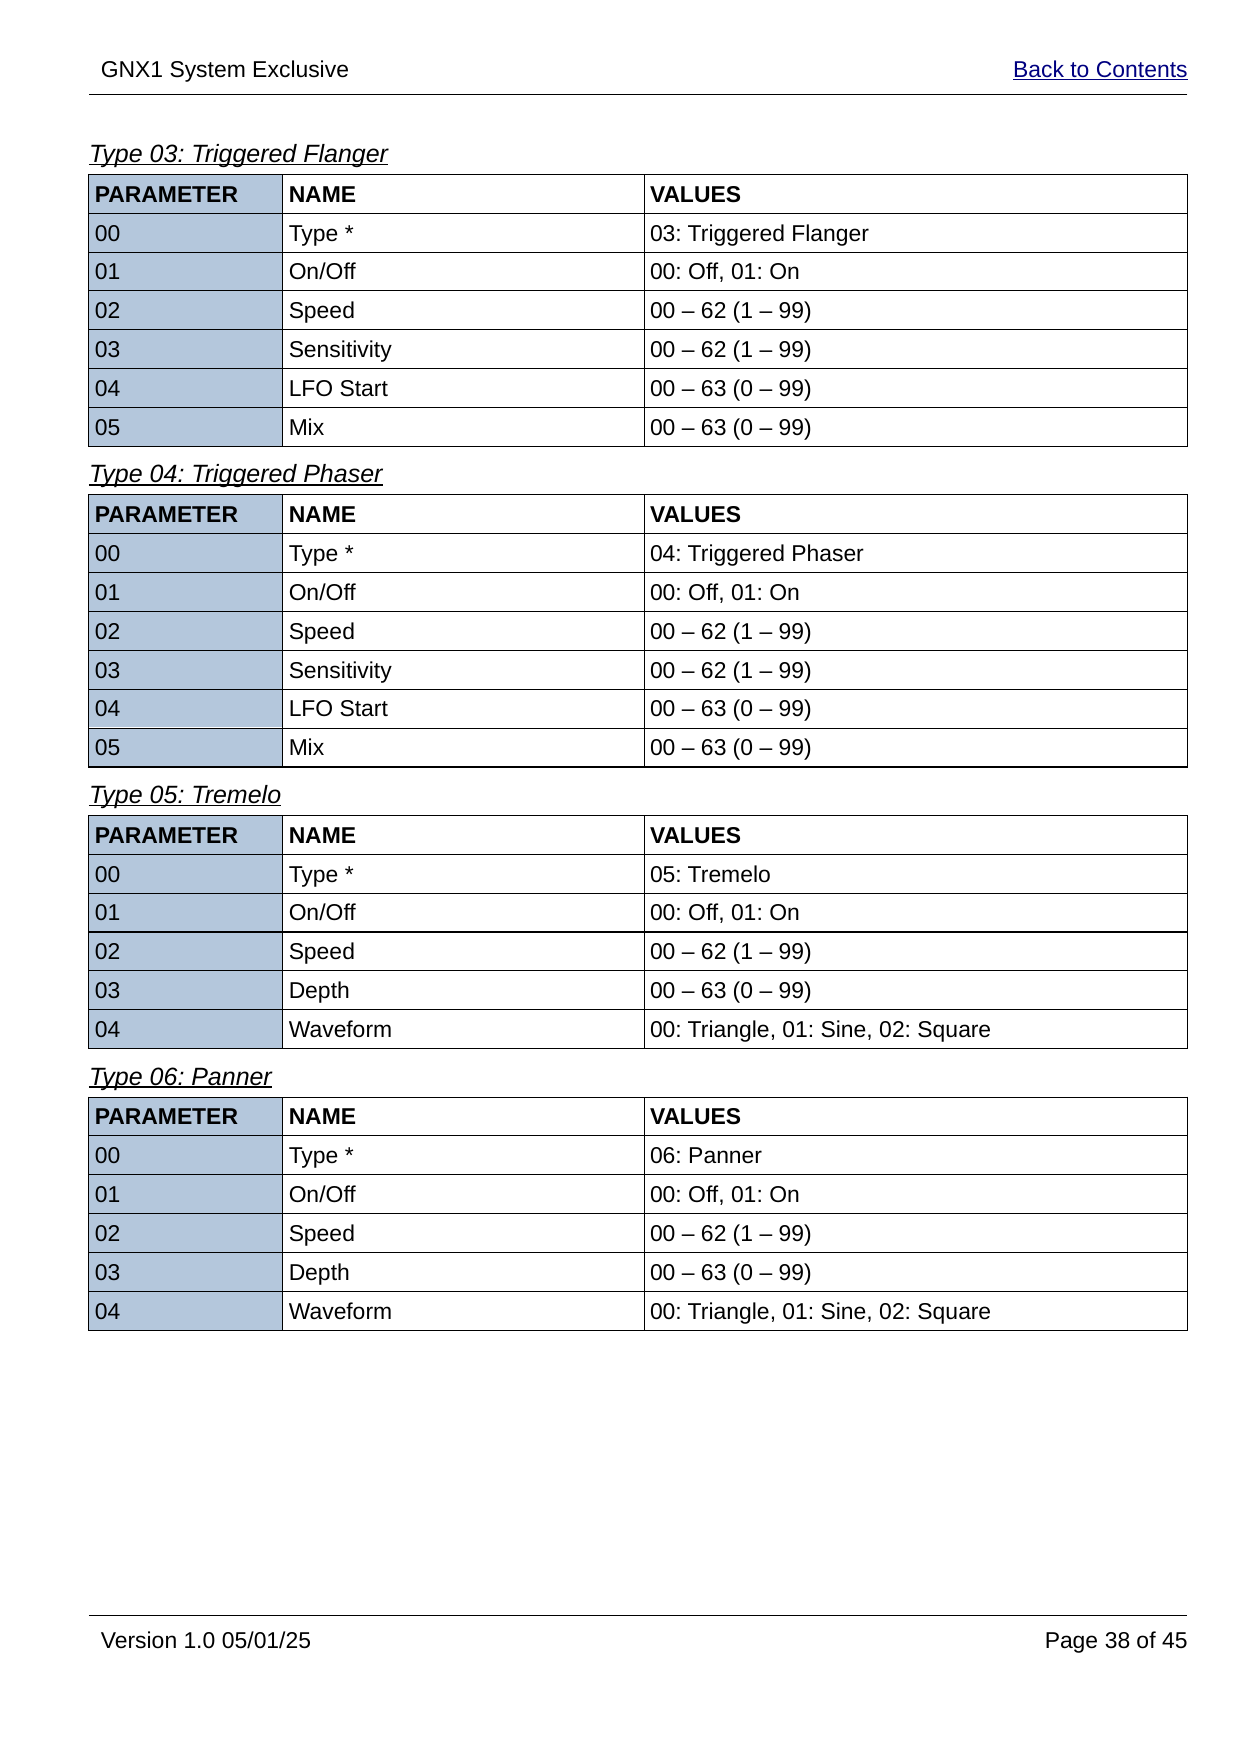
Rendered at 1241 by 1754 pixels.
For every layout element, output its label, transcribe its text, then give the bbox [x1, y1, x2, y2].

table_cell 00 – 62 (1 – 99) [645, 291, 1187, 329]
table_cell 00 – 63 (0 – 99) [645, 369, 1187, 407]
table_cell Speed [283, 933, 644, 970]
table_header VALUES [645, 495, 1187, 533]
subtitle Type 04: Triggered Phaser [89, 459, 1187, 488]
subtitle Type 05: Tremelo [89, 780, 1187, 809]
table_cell 02 [89, 291, 282, 329]
table_cell 05 [89, 729, 282, 766]
table_cell On/Off [283, 1175, 644, 1213]
table_cell 04: Triggered Phaser [645, 534, 1187, 572]
subtitle Type 06: Panner [89, 1062, 1187, 1090]
table_cell 00 – 63 (0 – 99) [645, 971, 1187, 1009]
table_cell On/Off [283, 894, 644, 931]
table_cell 03 [89, 971, 282, 1009]
table_cell 02 [89, 933, 282, 970]
table_cell 03 [89, 330, 282, 368]
table_cell 00 – 62 (1 – 99) [645, 933, 1187, 970]
table_cell Depth [283, 1253, 644, 1291]
table_cell 00 – 63 (0 – 99) [645, 690, 1187, 727]
table_cell 00 – 62 (1 – 99) [645, 330, 1187, 368]
table_cell 00 – 63 (0 – 99) [645, 1253, 1187, 1291]
table_cell 05 [89, 408, 282, 446]
table_cell 00 – 62 (1 – 99) [645, 1214, 1187, 1252]
table_cell 00 – 63 (0 – 99) [645, 729, 1187, 766]
table_cell 00 [89, 534, 282, 572]
table_cell 04 [89, 1292, 282, 1330]
table_cell 04 [89, 1010, 282, 1048]
table_cell 00: Off, 01: On [645, 573, 1187, 611]
table_cell 00: Off, 01: On [645, 253, 1187, 290]
table_header PARAMETER [89, 175, 282, 213]
table_cell 01 [89, 894, 282, 931]
table_cell 02 [89, 1214, 282, 1252]
table_header PARAMETER [89, 816, 282, 854]
table_cell Type * [283, 855, 644, 893]
table_cell Speed [283, 612, 644, 650]
table_cell 05: Tremelo [645, 855, 1187, 893]
table_cell 02 [89, 612, 282, 650]
table_header NAME [283, 495, 644, 533]
table_cell Speed [283, 1214, 644, 1252]
table_cell Waveform [283, 1010, 644, 1048]
table_header NAME [283, 175, 644, 213]
table_cell Waveform [283, 1292, 644, 1330]
table_header NAME [283, 1098, 644, 1135]
table_cell 00: Off, 01: On [645, 1175, 1187, 1213]
table_cell LFO Start [283, 369, 644, 407]
table_cell Type * [283, 214, 644, 252]
table_cell 00 – 63 (0 – 99) [645, 408, 1187, 446]
table_cell 00 [89, 1136, 282, 1174]
table_cell Type * [283, 534, 644, 572]
table_cell 01 [89, 573, 282, 611]
table_cell On/Off [283, 253, 644, 290]
table_cell Sensitivity [283, 330, 644, 368]
table_cell 01 [89, 253, 282, 290]
table_header VALUES [645, 1098, 1187, 1135]
table_cell Depth [283, 971, 644, 1009]
table_cell LFO Start [283, 690, 644, 727]
table_cell Speed [283, 291, 644, 329]
table_cell Type * [283, 1136, 644, 1174]
table_cell 00 [89, 855, 282, 893]
table_cell 03 [89, 651, 282, 689]
table_cell 00 – 62 (1 – 99) [645, 651, 1187, 689]
table_cell 01 [89, 1175, 282, 1213]
table_cell 06: Panner [645, 1136, 1187, 1174]
table_cell 03: Triggered Flanger [645, 214, 1187, 252]
table_cell Mix [283, 408, 644, 446]
table_cell 00: Off, 01: On [645, 894, 1187, 931]
table_cell 04 [89, 369, 282, 407]
table_cell 04 [89, 690, 282, 727]
table_cell Sensitivity [283, 651, 644, 689]
table_header VALUES [645, 175, 1187, 213]
table_header NAME [283, 816, 644, 854]
table_cell 00 – 62 (1 – 99) [645, 612, 1187, 650]
table_cell 00: Triangle, 01: Sine, 02: Square [645, 1292, 1187, 1330]
table_cell 03 [89, 1253, 282, 1291]
table_cell 00 [89, 214, 282, 252]
table_cell 00: Triangle, 01: Sine, 02: Square [645, 1010, 1187, 1048]
table_cell Mix [283, 729, 644, 766]
table_header PARAMETER [89, 1098, 282, 1135]
table_cell On/Off [283, 573, 644, 611]
table_header VALUES [645, 816, 1187, 854]
subtitle Type 03: Triggered Flanger [89, 139, 1187, 168]
table_header PARAMETER [89, 495, 282, 533]
